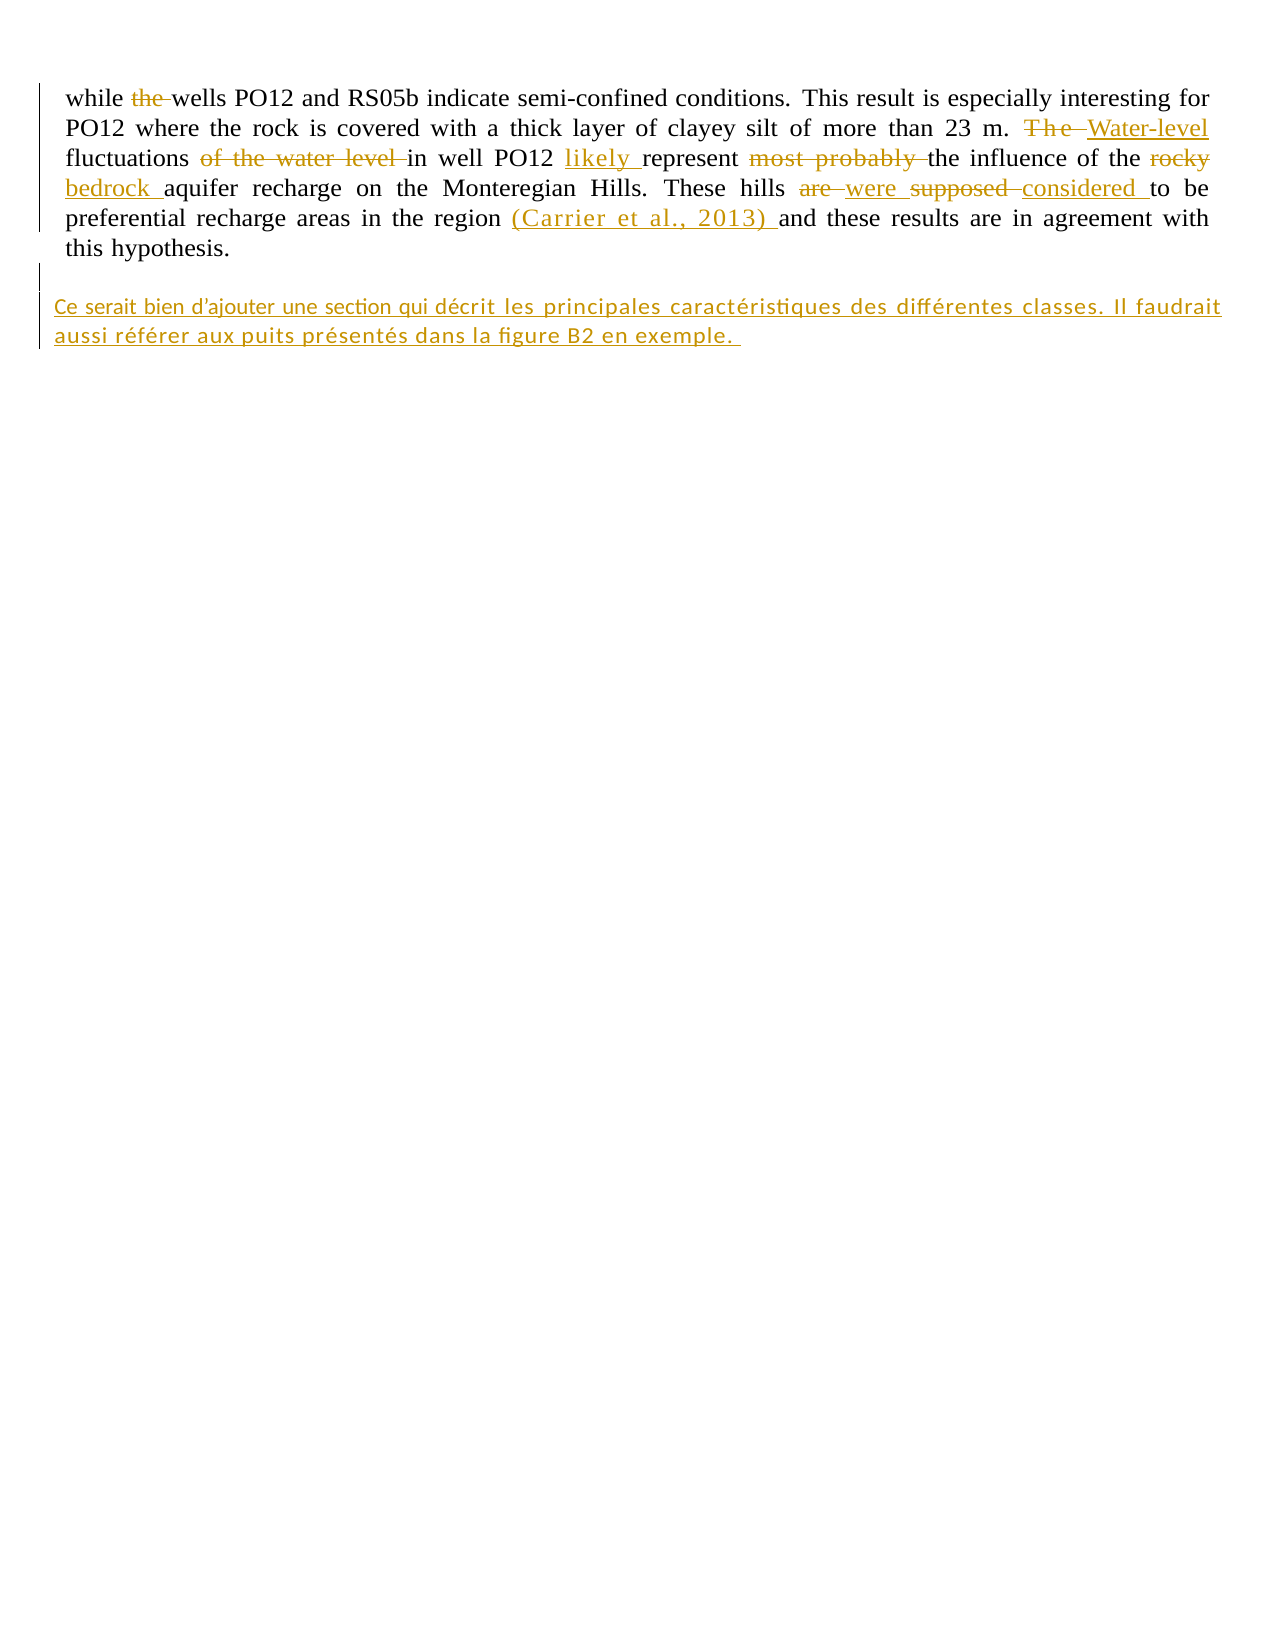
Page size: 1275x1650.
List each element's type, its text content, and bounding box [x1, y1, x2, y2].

text Monteregian Hills The wells located directly on the Monteregian Hills are representative of unconfined conditions, while the ones located on their periphery range from unconfined to semi- captive conditions. This situation is particularly well represented by wells PO19, PO12, and RS05b located near Mont Rougemont: well PO19, located directly on Mont Rougemont, indicates unconfined conditions, while wells PO12 and RS05b indicate semi-confined conditions. This result is especially interesting for PO12 where the rock is covered with a thick layer of clayey silt of more than 23 m. Water-level fluctuations in well PO12 likely represent the influence of the bedrock aquifer recharge on the Monteregian Hills. These hills were considered to be preferential recharge areas in the region (Carrier et al., 2013) and these results are in agreement with this hypothesis. [65, 83, 1210, 262]
text Ce serait bien d’ajouter une section qui décrit les principales caractéristiques des différentes classes. Il faudrait [54, 292, 1221, 316]
text aussi référer aux puits présentés dans la figure B2 en exemple. [54, 317, 1221, 349]
